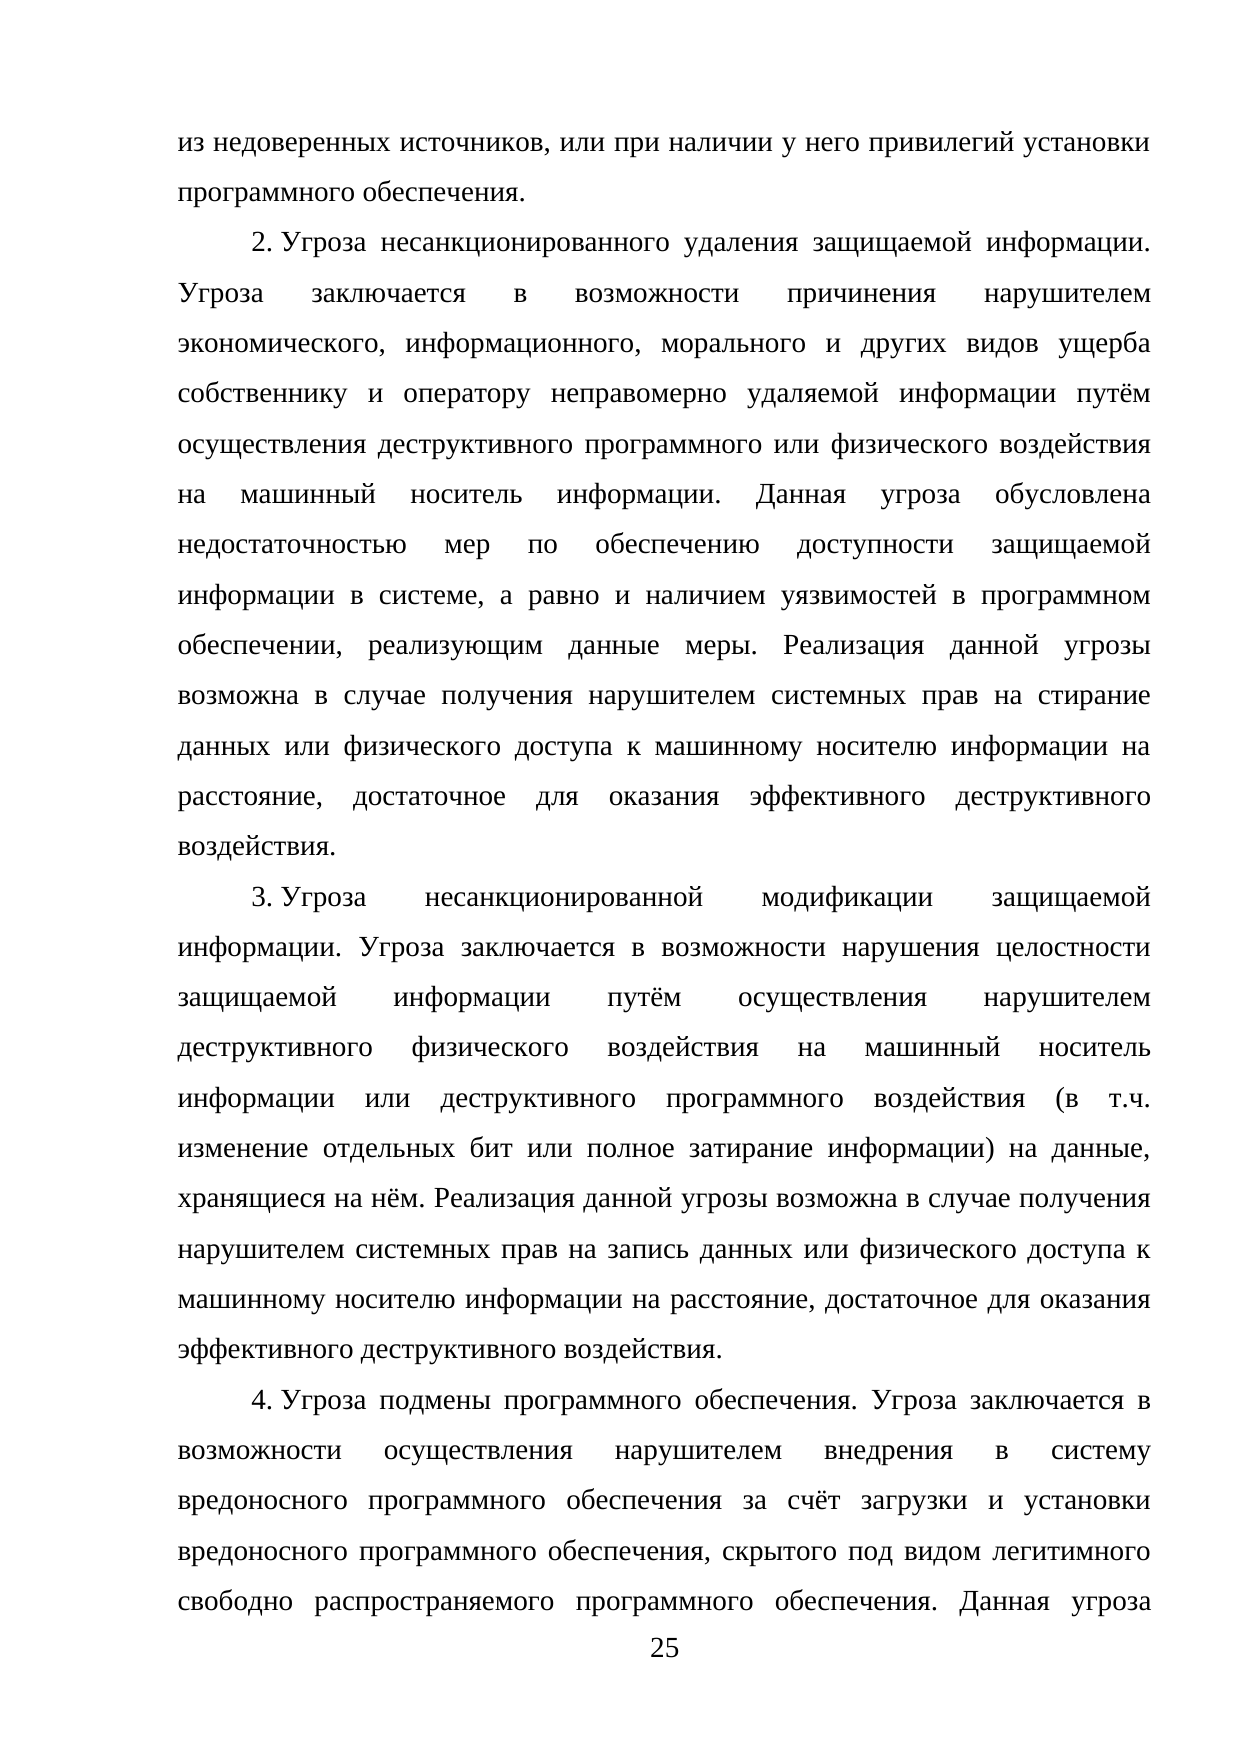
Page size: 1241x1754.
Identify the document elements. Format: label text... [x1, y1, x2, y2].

list из недоверенных источников, или при наличии у него привилегий установки программного обеспечения. [177, 124, 1152, 208]
list Угроза подмены программного обеспечения. Угроза заключается в возможности осуществления нарушителем внедрения в систему вредоносного программного обеспечения за счёт загрузки и установки вредоносного программного обеспечения, скрытого под видом легитимного свободно распространяемого программного обеспечения. Данная угроза [177, 1382, 1152, 1617]
list Угроза несанкционированной модификации защищаемой информации. Угроза заключается в возможности нарушения целостности защищаемой информации путём осуществления нарушителем деструктивного физического воздействия на машинный носитель информации или деструктивного программного воздействия (в т.ч. изменение отдельных бит или полное затирание информации) на данные, хранящиеся на нём. Реализация данной угрозы возможна в случае получения нарушителем системных прав на запись данных или физического доступа к машинному носителю информации на расстояние, достаточное для оказания эффективного деструктивного воздействия. [177, 879, 1152, 1365]
list Угроза несанкционированного удаления защищаемой информации. Угроза заключается в возможности причинения нарушителем экономического, информационного, морального и других видов ущерба собственнику и оператору неправомерно удаляемой информации путём осуществления деструктивного программного или физического воздействия на машинный носитель информации. Данная угроза обусловлена недостаточностью мер по обеспечению доступности защищаемой информации в системе, а равно и наличием уязвимостей в программном обеспечении, реализующим данные меры. Реализация данной угрозы возможна в случае получения нарушителем системных прав на стирание данных или физического доступа к машинному носителю информации на расстояние, достаточное для оказания эффективного деструктивного воздействия. [177, 224, 1152, 862]
